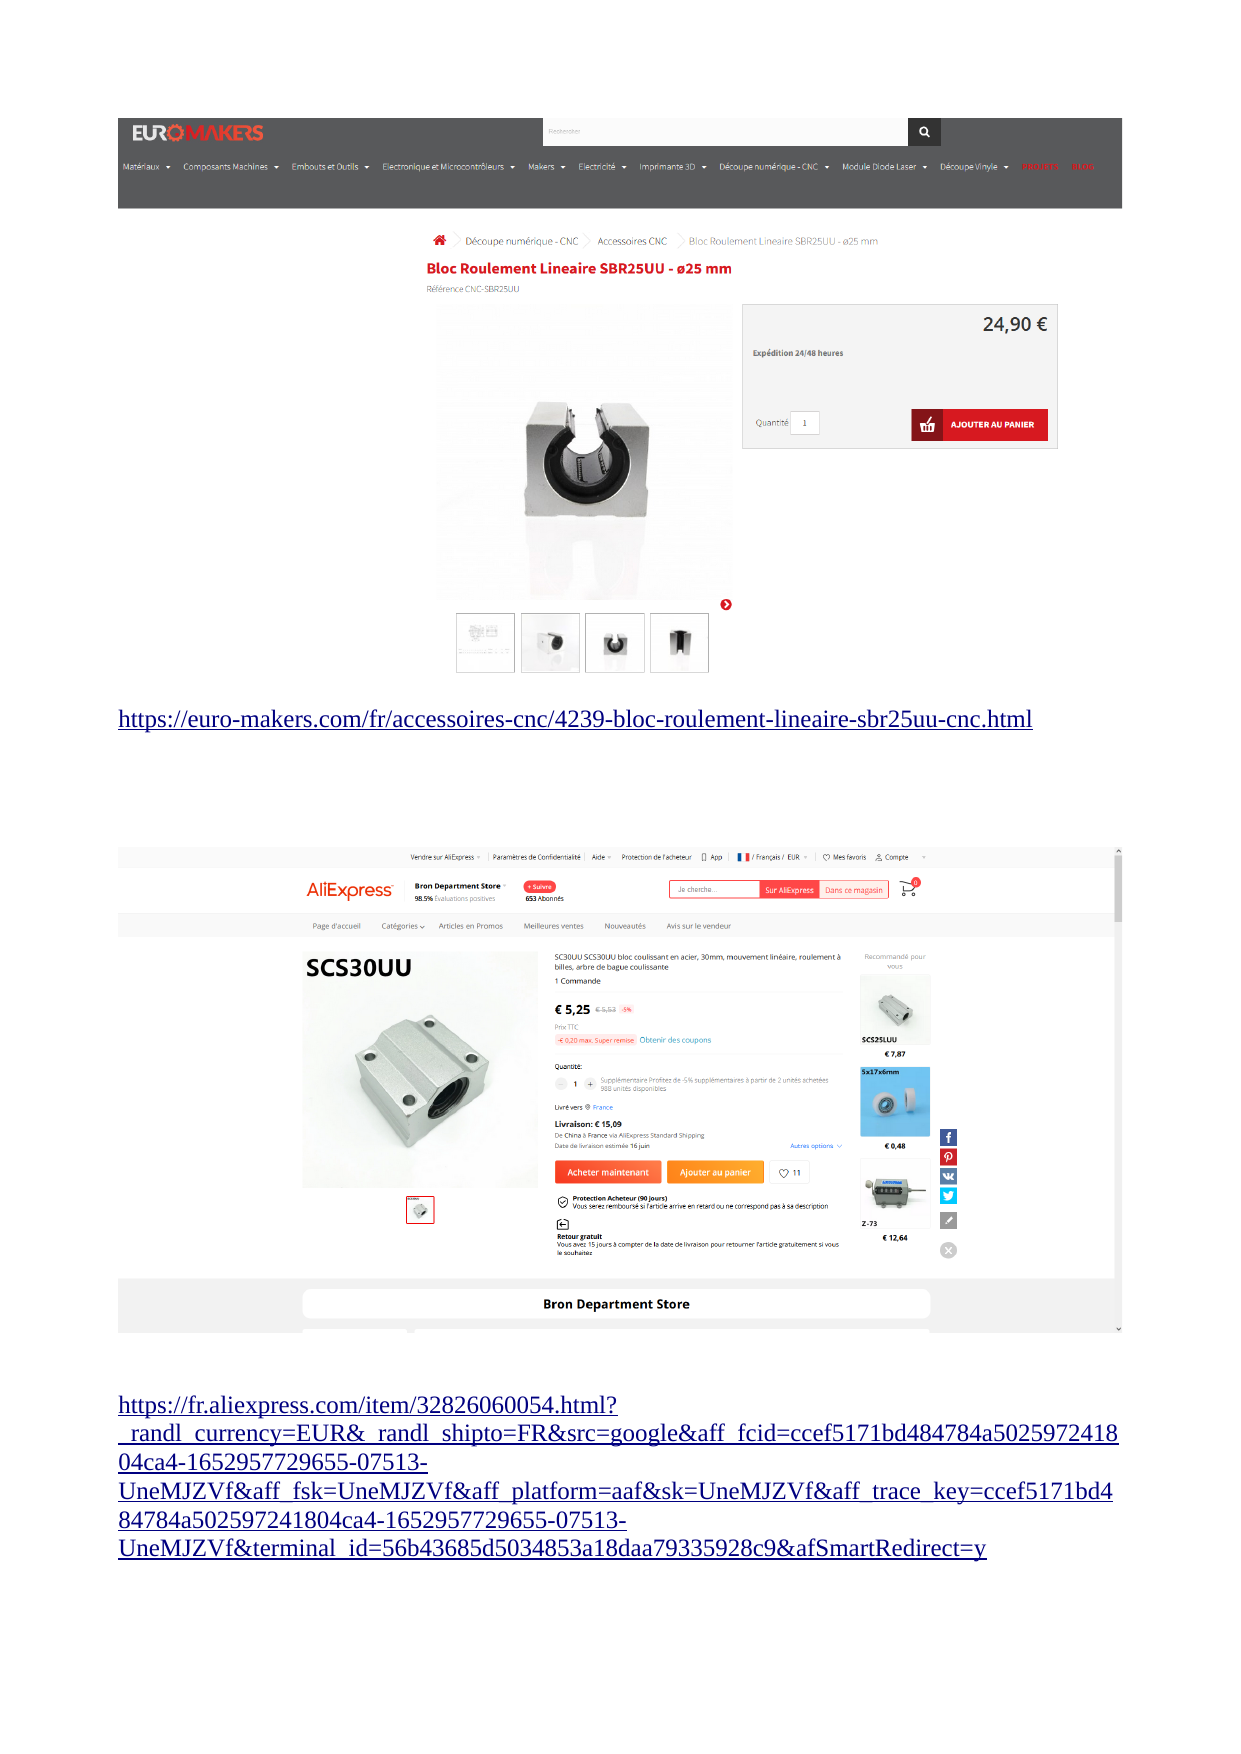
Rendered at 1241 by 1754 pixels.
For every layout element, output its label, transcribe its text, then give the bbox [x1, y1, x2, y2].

picture [118, 118, 1123, 676]
text https://fr.aliexpress.com/item/32826060054.html?_randl_currency=EUR&_randl_shipto=FR&src=google&aff_fcid=ccef5171bd484784a502597241804ca4-1652957729655-07513-UneMJZVf&aff_fsk=UneMJZVf&aff_platform=aaf&sk=UneMJZVf&aff_trace_key=ccef5171bd484784a502597241804ca4-1652957729655-07513-UneMJZVf&terminal_id=56b43685d5034853a18daa79335928c9&afSmartRedirect=y [118, 1390, 1122, 1562]
picture [118, 847, 1123, 1333]
text https://euro-makers.com/fr/accessoires-cnc/4239-bloc-roulement-lineaire-sbr25uu-cnc.html [118, 704, 1122, 733]
